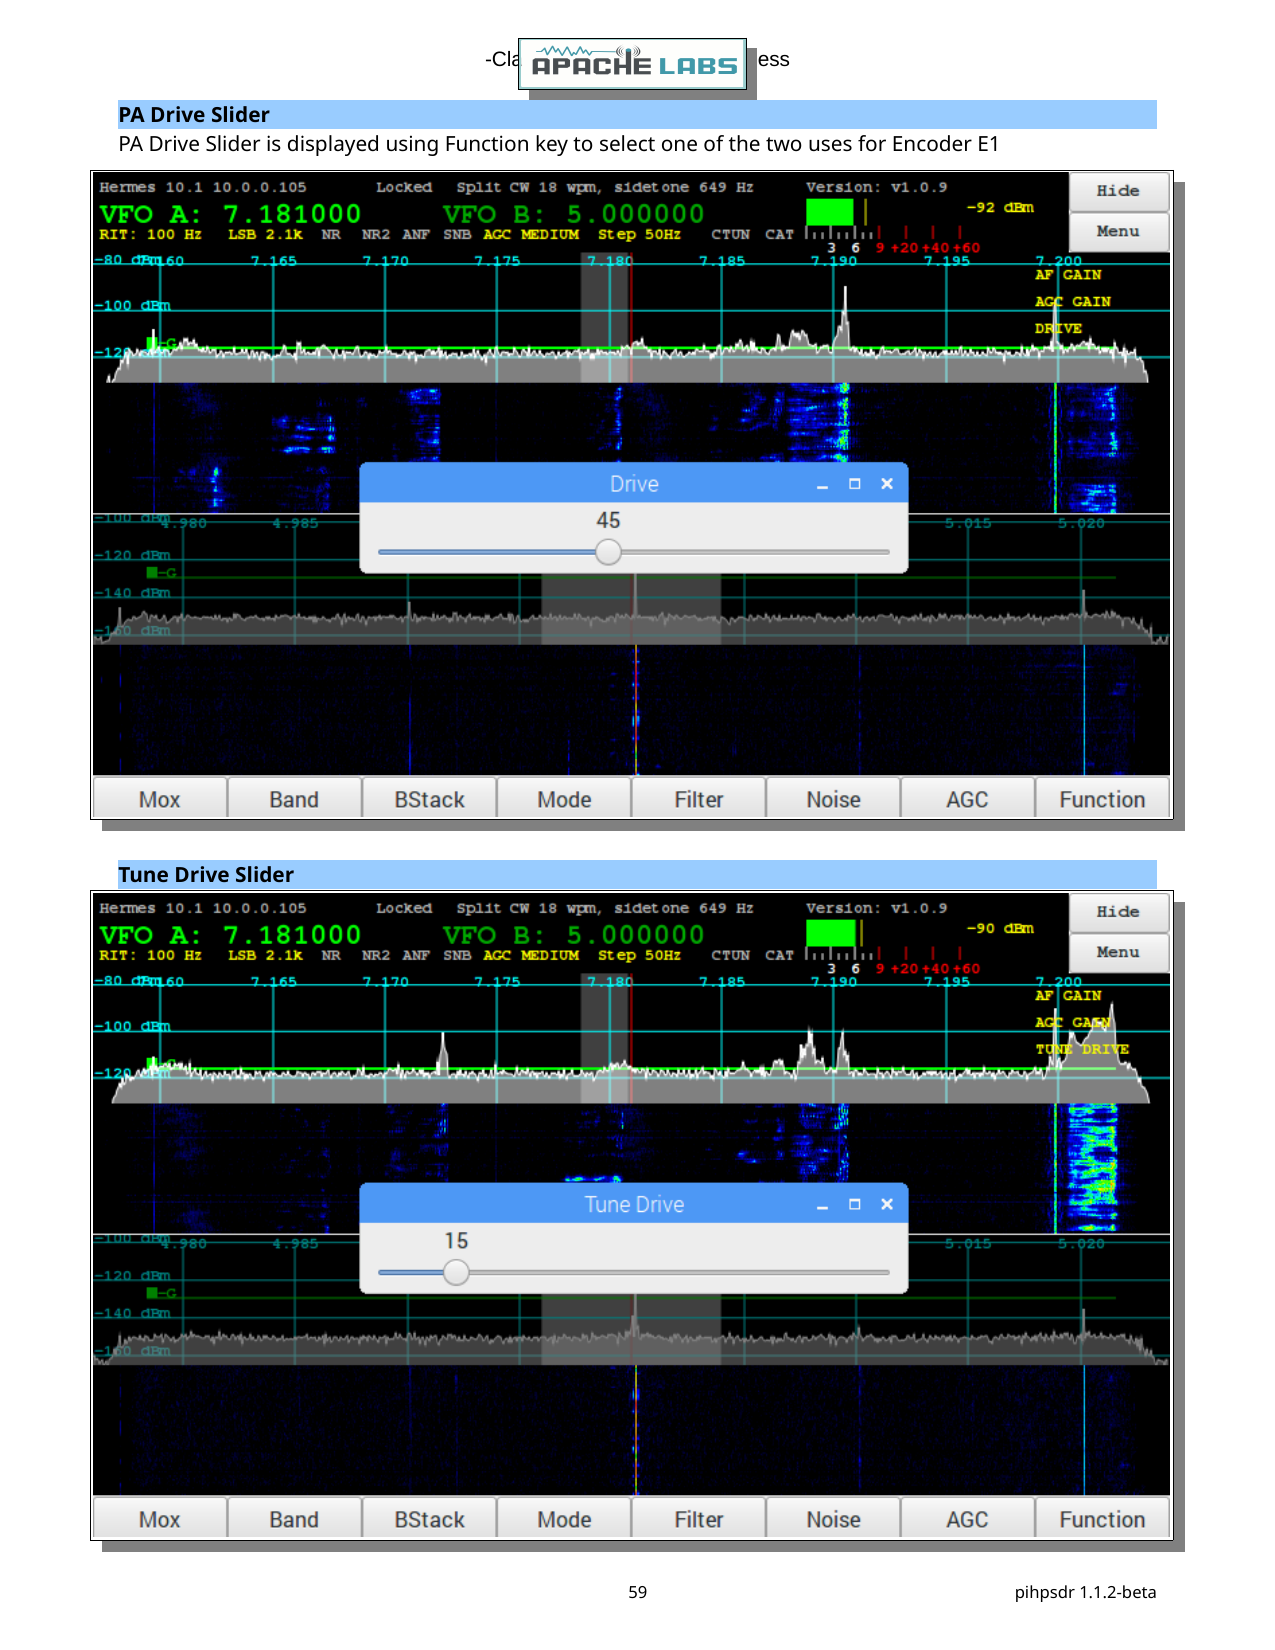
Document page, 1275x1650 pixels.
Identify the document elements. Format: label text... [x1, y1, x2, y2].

subtitle PA Drive Slider [118, 100, 1157, 129]
text PA Drive Slider is displayed using Function key to select one of the two uses for Encoder E1 [118, 129, 1157, 157]
picture [93, 893, 1170, 1537]
subtitle Tune Drive Slider [118, 860, 1157, 889]
picture [521, 40, 744, 87]
picture [93, 172, 1170, 817]
